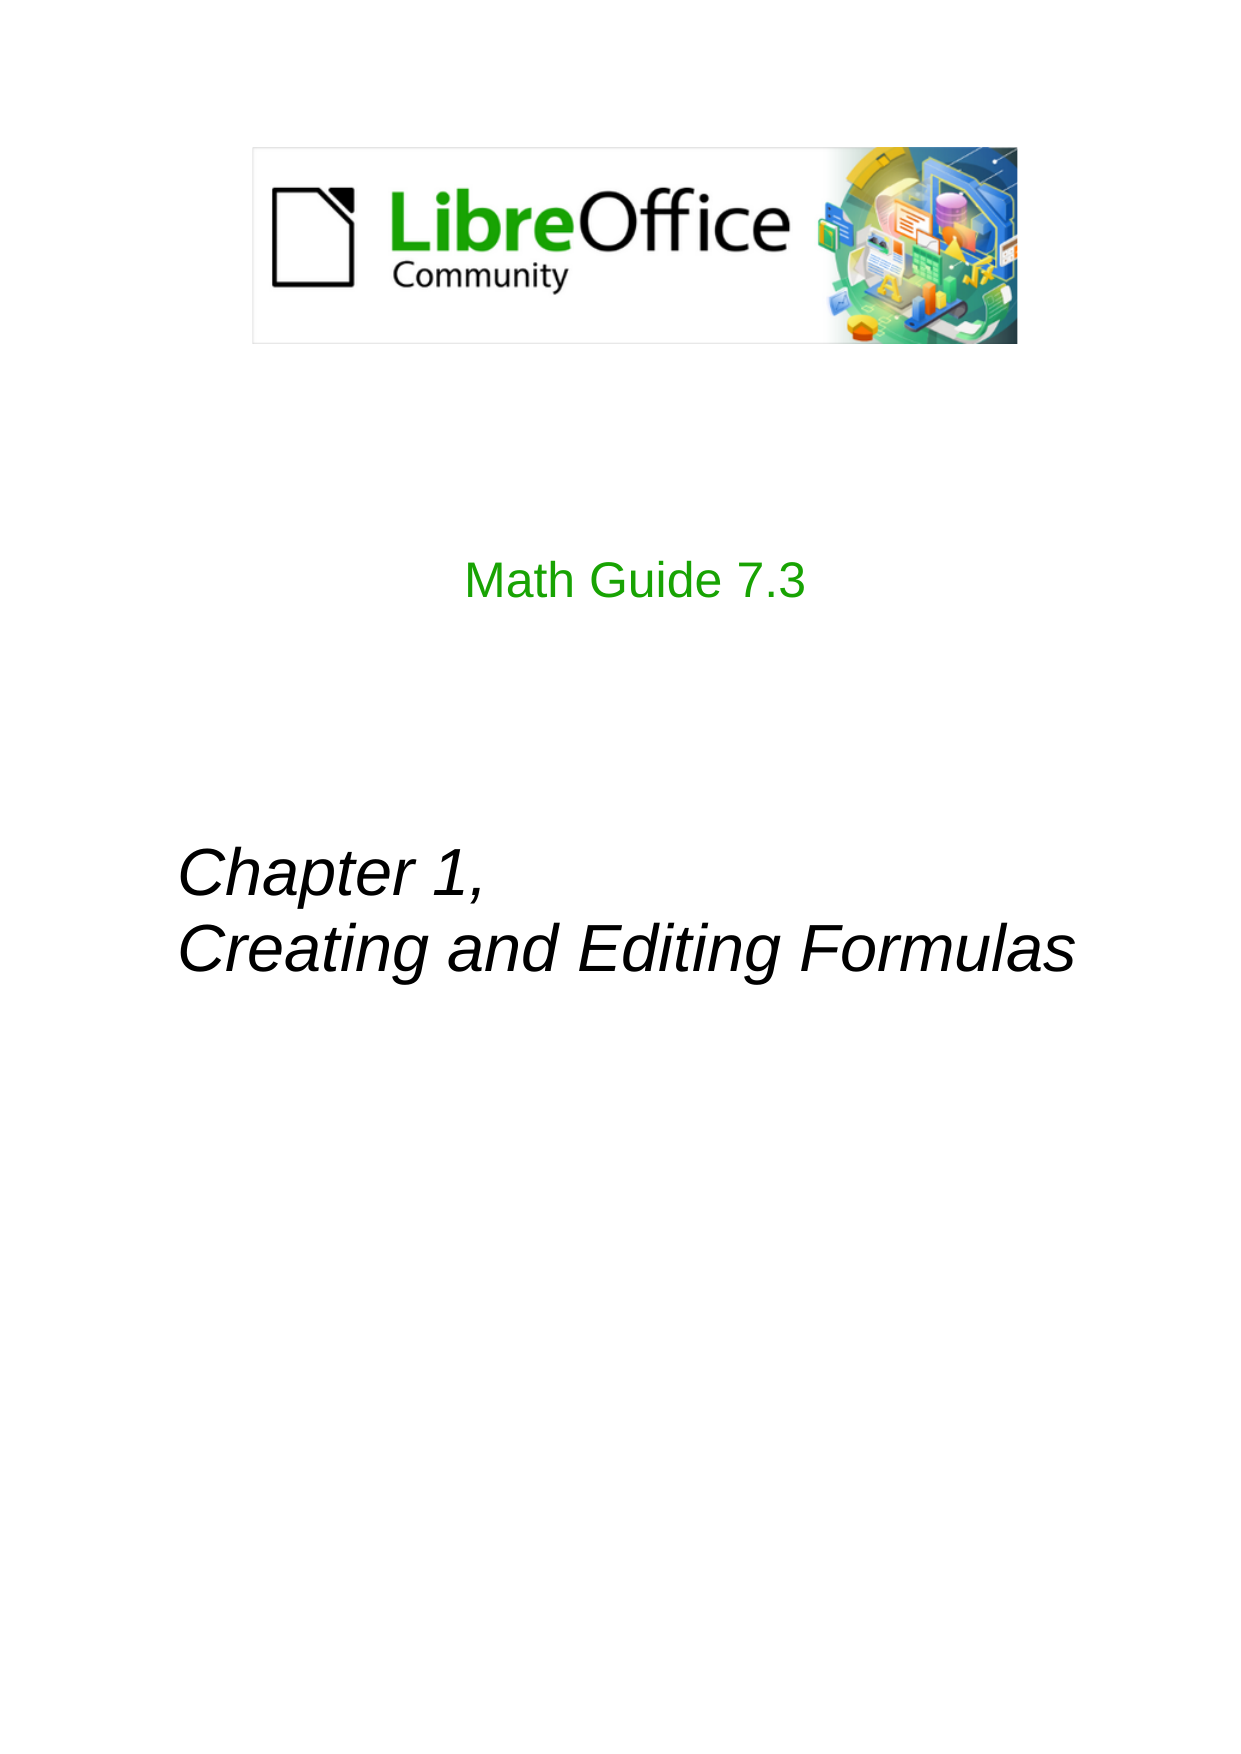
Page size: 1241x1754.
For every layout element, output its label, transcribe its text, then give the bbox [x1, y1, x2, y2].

text Math Guide 7.3 [177, 550, 1093, 608]
title Chapter 1, Creating and Editing Formulas [177, 833, 1093, 986]
picture [252, 147, 1018, 344]
